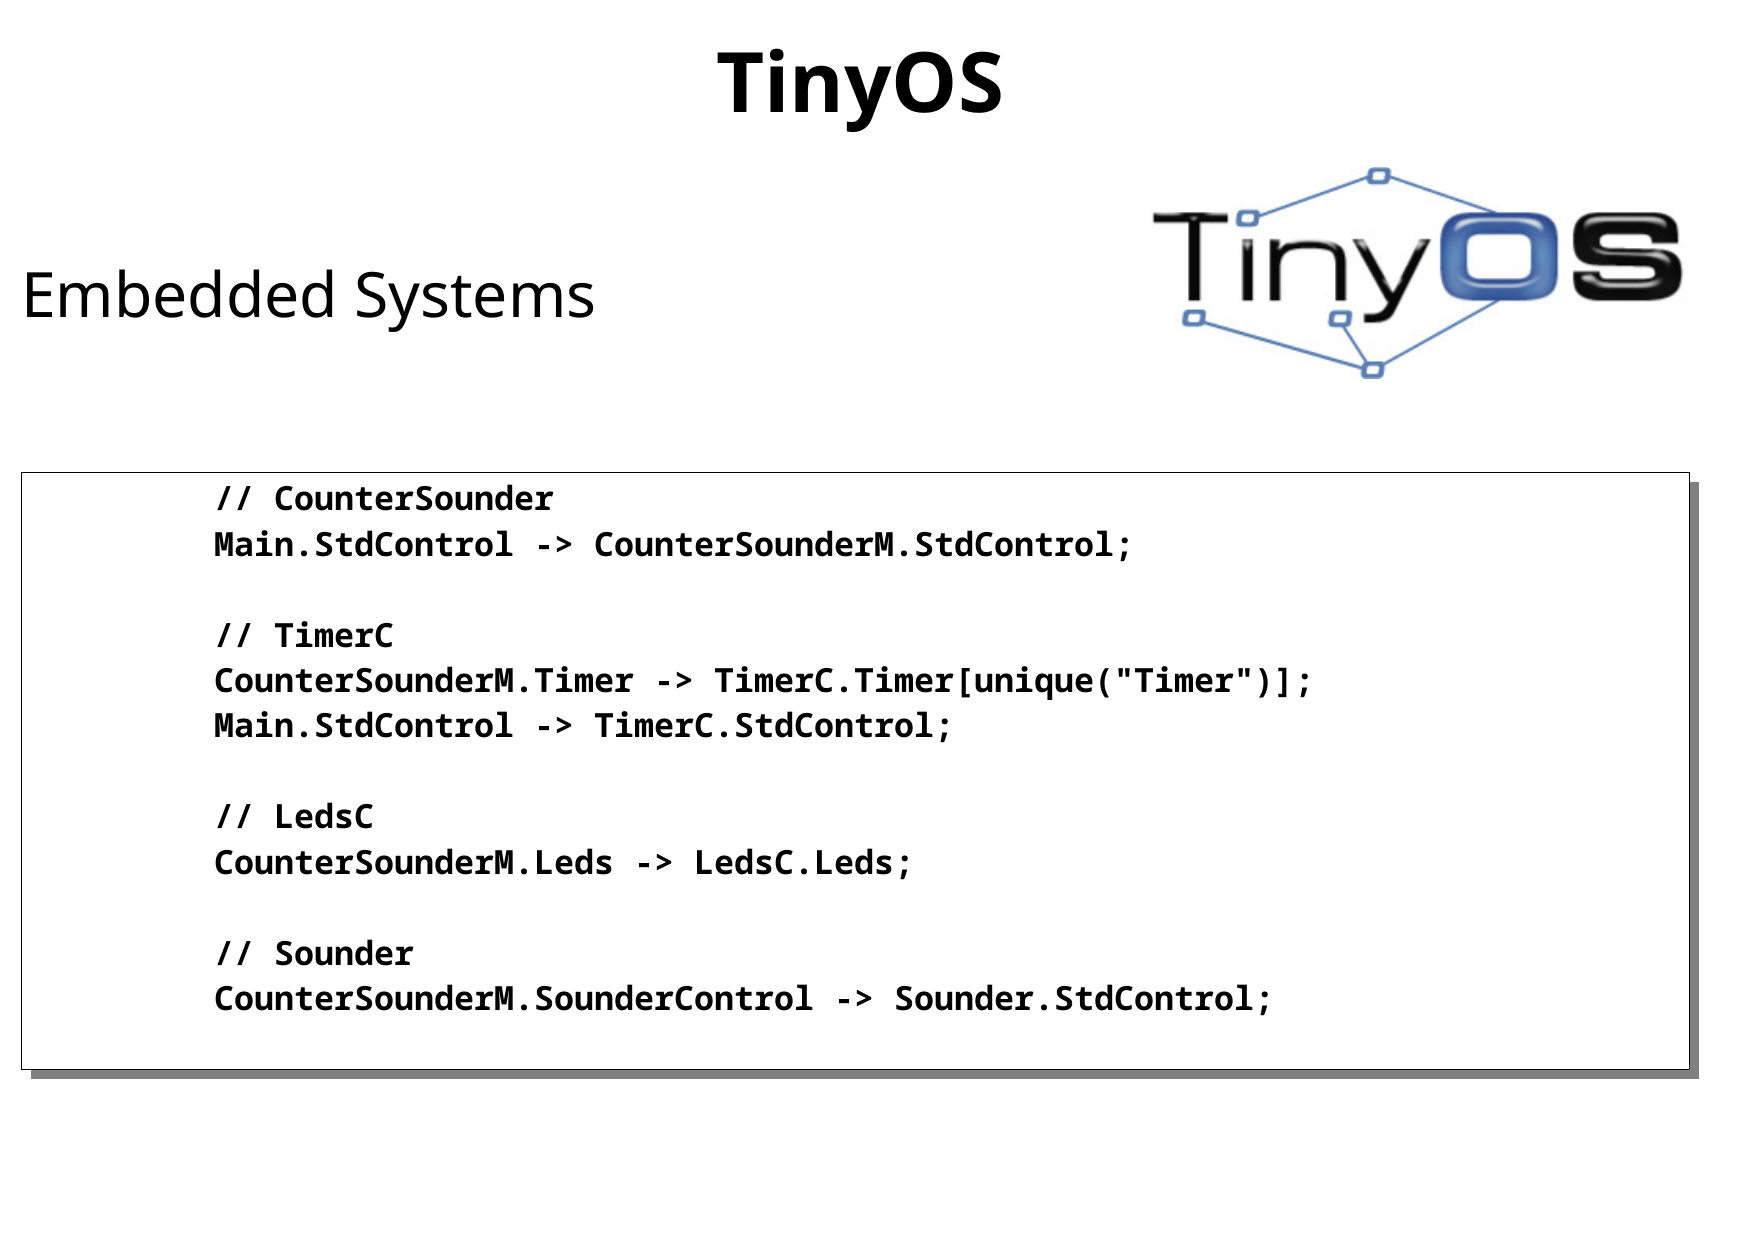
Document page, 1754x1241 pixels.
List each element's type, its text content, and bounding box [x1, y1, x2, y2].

text Main.StdControl -> CounterSounderM.StdControl; [22, 517, 1689, 566]
text [1689, 251, 1699, 336]
text CounterSounderM.Timer -> TimerC.Timer[unique("Timer")]; [22, 654, 1689, 699]
text // CounterSounder [22, 473, 1689, 517]
text Embedded Systems [21, 251, 1137, 336]
text // Sounder [22, 926, 1689, 972]
text CounterSounderM.SounderControl -> Sounder.StdControl; [22, 972, 1689, 1020]
picture [1137, 167, 1689, 379]
text Main.StdControl -> TimerC.StdControl; [22, 699, 1689, 748]
text // TimerC [22, 608, 1689, 654]
text CounterSounderM.Leds -> LedsC.Leds; [22, 835, 1689, 884]
text // LedsC [22, 790, 1689, 835]
text TinyOS [21, 23, 1699, 137]
